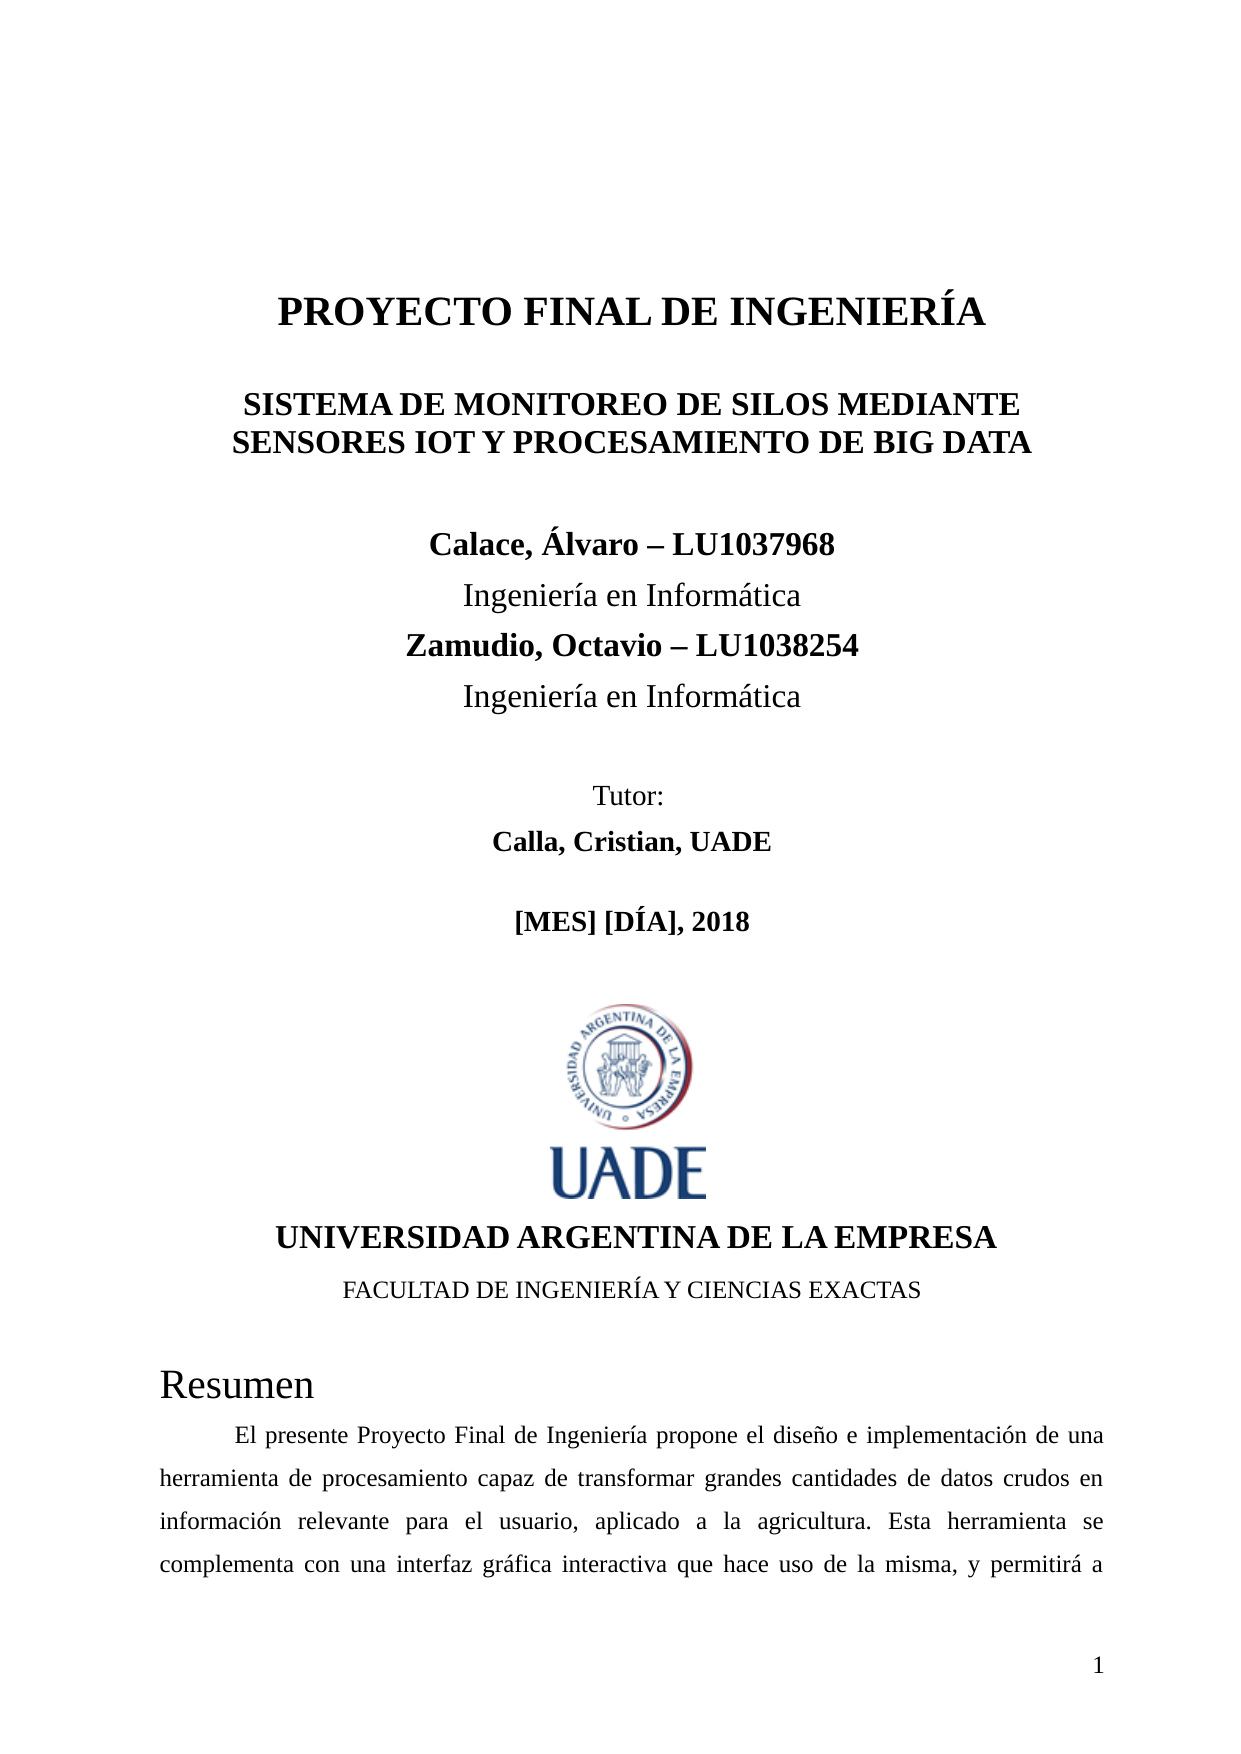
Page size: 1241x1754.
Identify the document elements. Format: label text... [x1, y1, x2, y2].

title PROYECTO FINAL DE INGENIERÍA [159, 286, 1104, 334]
subtitle Resumen [159, 1360, 1104, 1408]
text Calace, Álvaro – LU1037968 [159, 524, 1104, 562]
text [MES] [DÍA], 2018 [159, 904, 1104, 937]
text Ingeniería en Informática [159, 575, 1104, 613]
text Ingeniería en Informática [159, 677, 1104, 715]
text Calla, Cristian, UADE [159, 824, 1104, 858]
text FACULTAD DE INGENIERÍA Y CIENCIAS EXACTAS [159, 1275, 1104, 1304]
text Tutor: [159, 778, 1104, 812]
text SISTEMA DE MONITOREO DE SILOS MEDIANTE SENSORES IOT Y PROCESAMIENTO DE BIG DATA [159, 384, 1104, 461]
text El presente Proyecto Final de Ingeniería propone el diseño e implementación de una herramienta de procesamiento capaz de transformar grandes cantidades de datos crudos en información relevante para el usuario, aplicado a la agricultura. Esta herramienta se complementa con una interfaz gráfica interactiva que hace uso de la misma, y permitirá a [159, 1420, 1104, 1578]
picture [549, 1004, 706, 1199]
text Zamudio, Octavio – LU1038254 [159, 626, 1104, 664]
text UNIVERSIDAD ARGENTINA DE LA EMPRESA [159, 1217, 1104, 1256]
